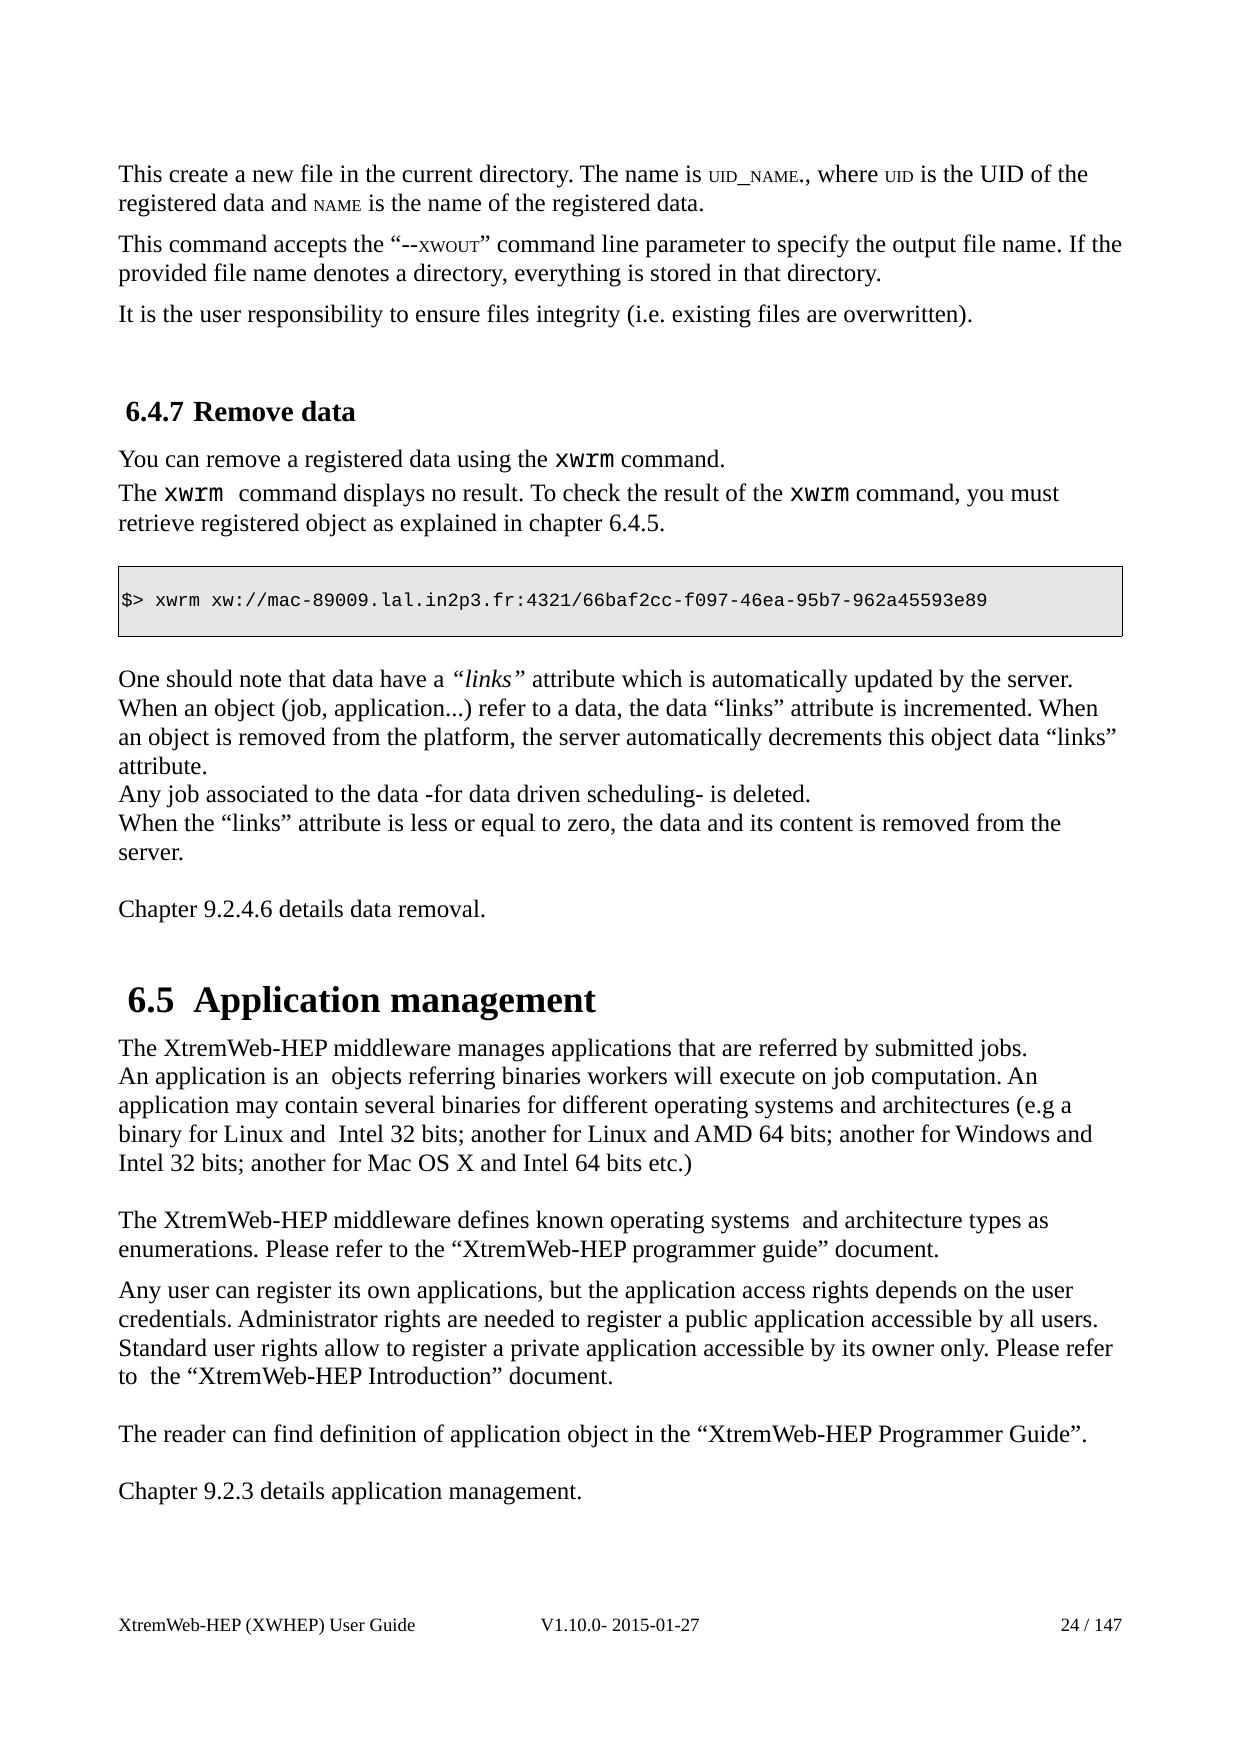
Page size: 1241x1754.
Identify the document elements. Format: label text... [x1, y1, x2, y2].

text The XtremWeb-HEP middleware defines known operating systems and architecture types as enumerations. Please refer to the “XtremWeb-HEP programmer guide” document. [118, 1205, 1122, 1263]
text The xwrm command displays no result. To check the result of the xwrm command, you must retrieve registered object as explained in chapter 6.4.5. [118, 474, 1122, 537]
text When the “links” attribute is less or equal to zero, the data and its content is removed from the server. [118, 808, 1122, 866]
text An application is an objects referring binaries workers will execute on job computation. An application may contain several binaries for different operating systems and architectures (e.g a binary for Linux and Intel 32 bits; another for Linux and AMD 64 bits; another for Windows and Intel 32 bits; another for Mac OS X and Intel 64 bits etc.) [118, 1061, 1122, 1176]
text The reader can find definition of application object in the “XtremWeb-HEP Programmer Guide”. [118, 1419, 1122, 1448]
text One should note that data have a “links” attribute which is automatically updated by the server. When an object (job, application...) refer to a data, the data “links” attribute is incremented. When an object is removed from the platform, the server automatically decrements this object data “links” attribute. [118, 664, 1122, 779]
text Any job associated to the data -for data driven scheduling- is deleted. [118, 779, 1122, 808]
text $> xwrm xw://mac-89009.lal.in2p3.fr:4321/66baf2cc-f097-46ea-95b7-962a45593e89 [119, 587, 1122, 608]
subtitle Remove data [118, 394, 1122, 428]
subtitle Application management [118, 977, 1122, 1020]
text This command accepts the “--xwout” command line parameter to specify the output file name. If the provided file name denotes a directory, everything is stored in that directory. [118, 229, 1122, 287]
text Chapter 9.2.3 details application management. [118, 1476, 1122, 1505]
text Any user can register its own applications, but the application access rights depends on the user credentials. Administrator rights are needed to register a public application accessible by all users. Standard user rights allow to register a private application accessible by its owner only. Please refer to the “XtremWeb-HEP Introduction” document. [118, 1275, 1122, 1390]
text You can remove a registered data using the xwrm command. [118, 440, 1122, 474]
text The XtremWeb-HEP middleware manages applications that are referred by submitted jobs. [118, 1033, 1122, 1061]
text This create a new file in the current directory. The name is uid_name., where uid is the UID of the registered data and name is the name of the registered data. [118, 159, 1122, 217]
text It is the user responsibility to ensure files integrity (i.e. existing files are overwritten). [118, 299, 1122, 328]
text Chapter 9.2.4.6 details data removal. [118, 894, 1122, 923]
